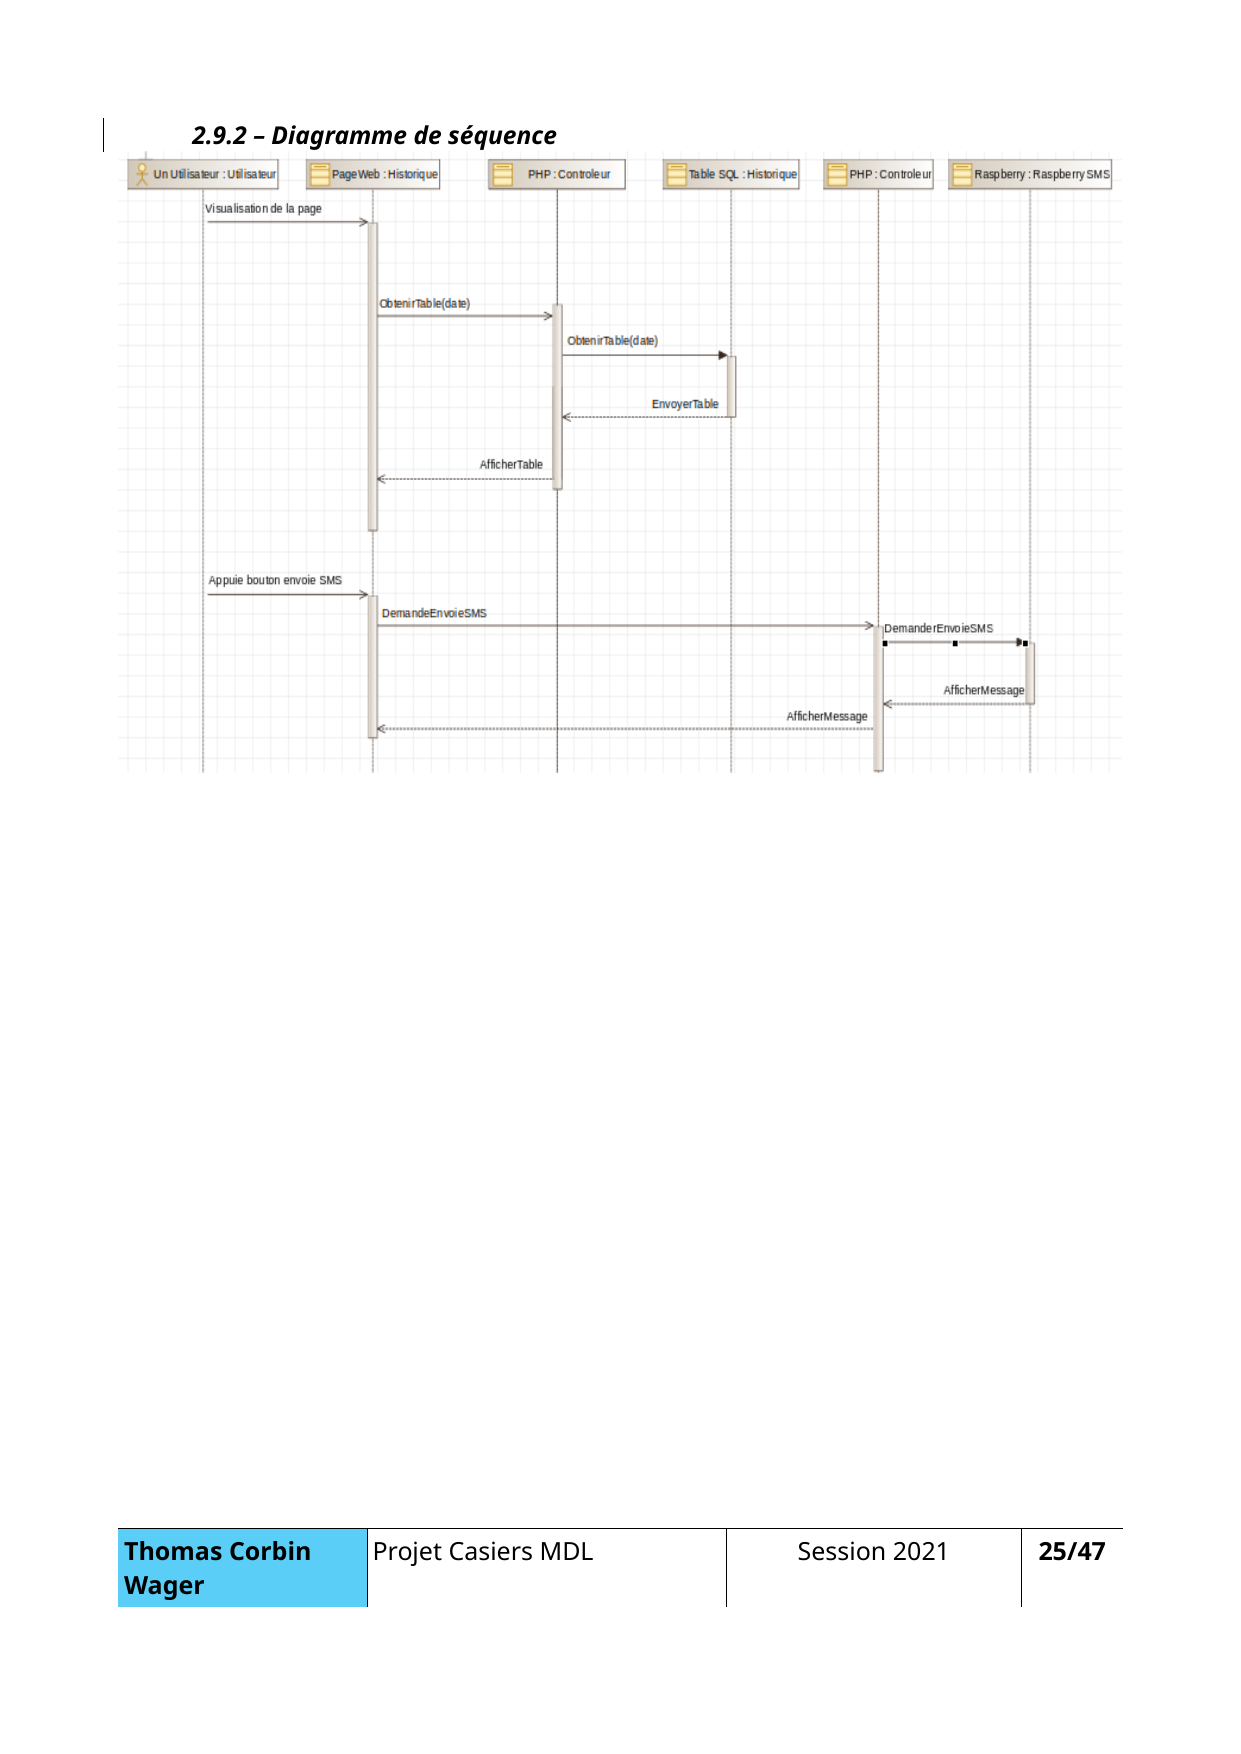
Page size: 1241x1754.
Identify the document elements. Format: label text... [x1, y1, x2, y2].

subtitle 2.9.2 – Diagramme de séquence [118, 118, 1122, 151]
picture [118, 151, 1123, 773]
